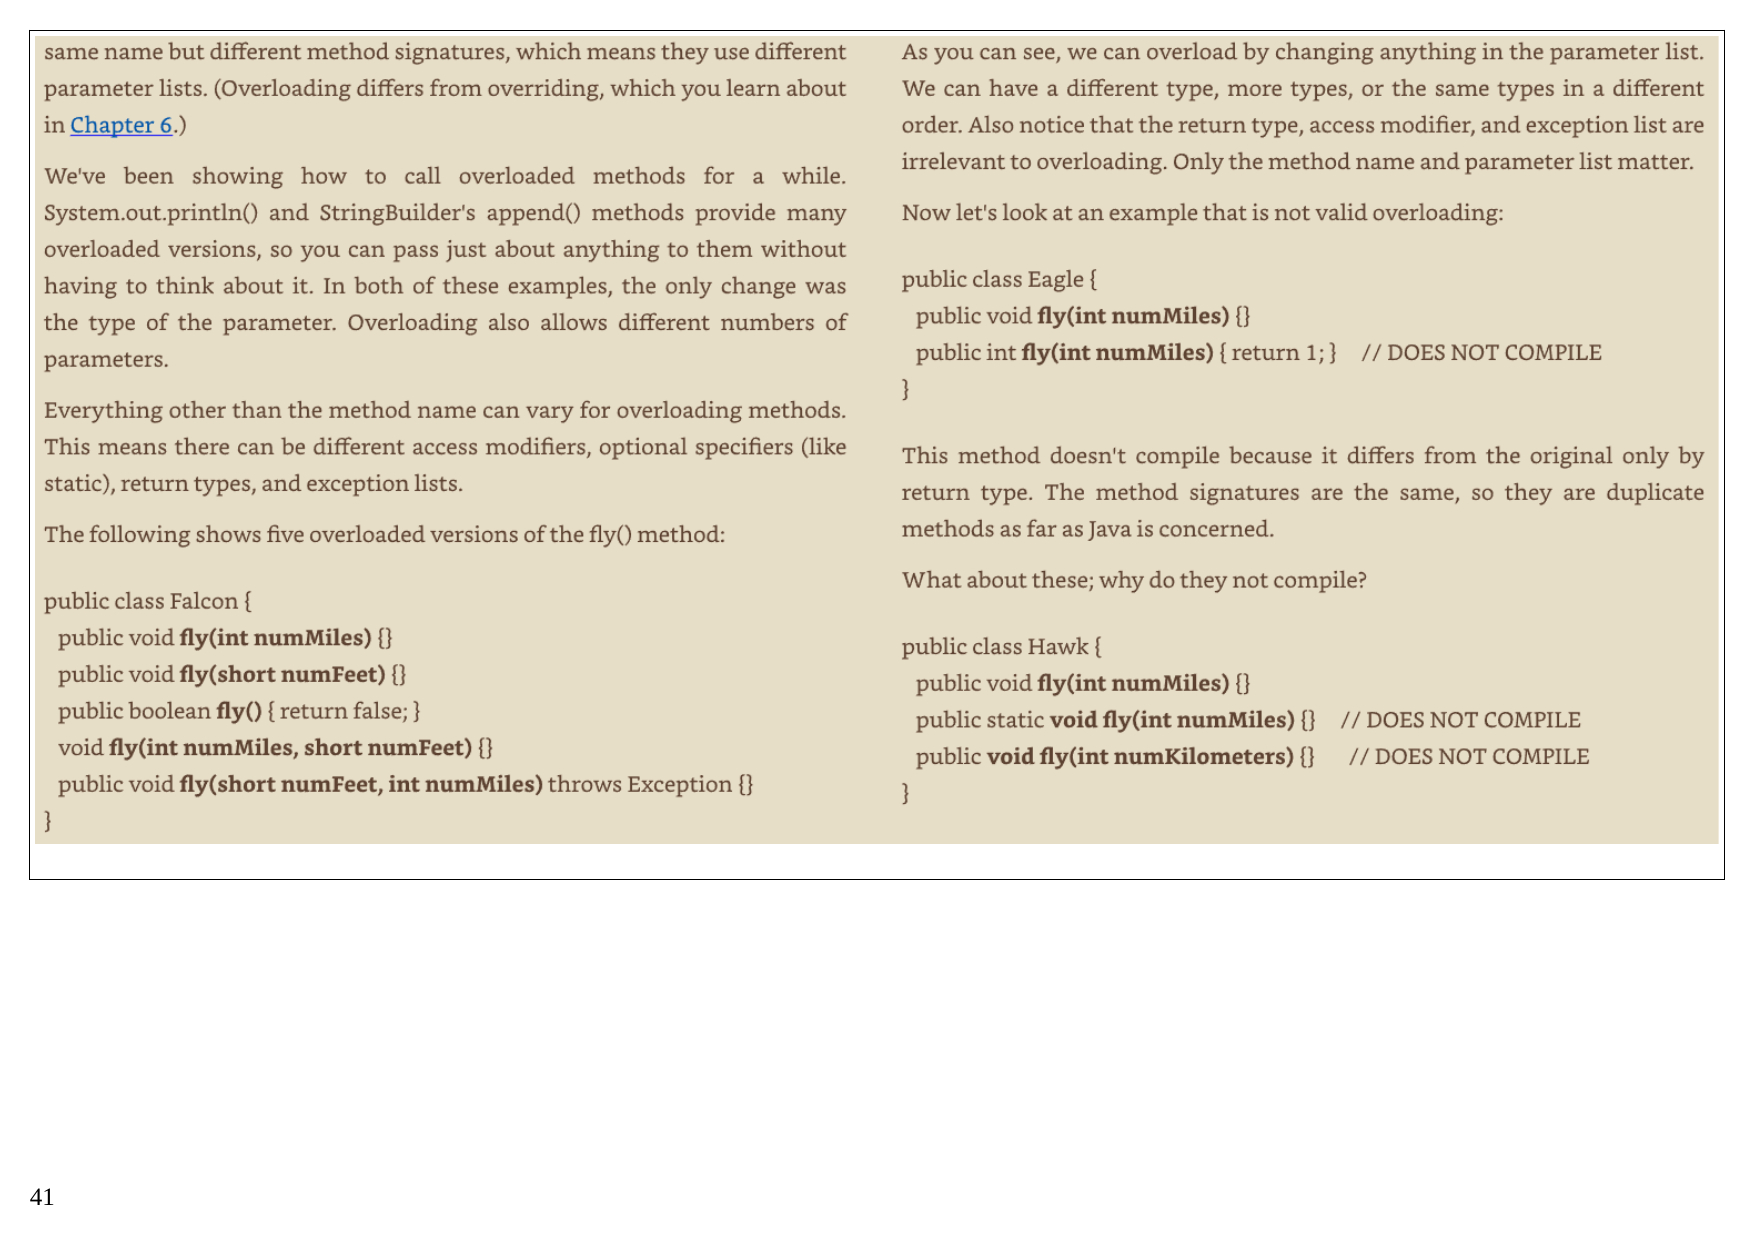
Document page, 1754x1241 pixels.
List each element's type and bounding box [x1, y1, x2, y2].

picture [35, 36, 1719, 844]
table_cell [30, 31, 1724, 878]
